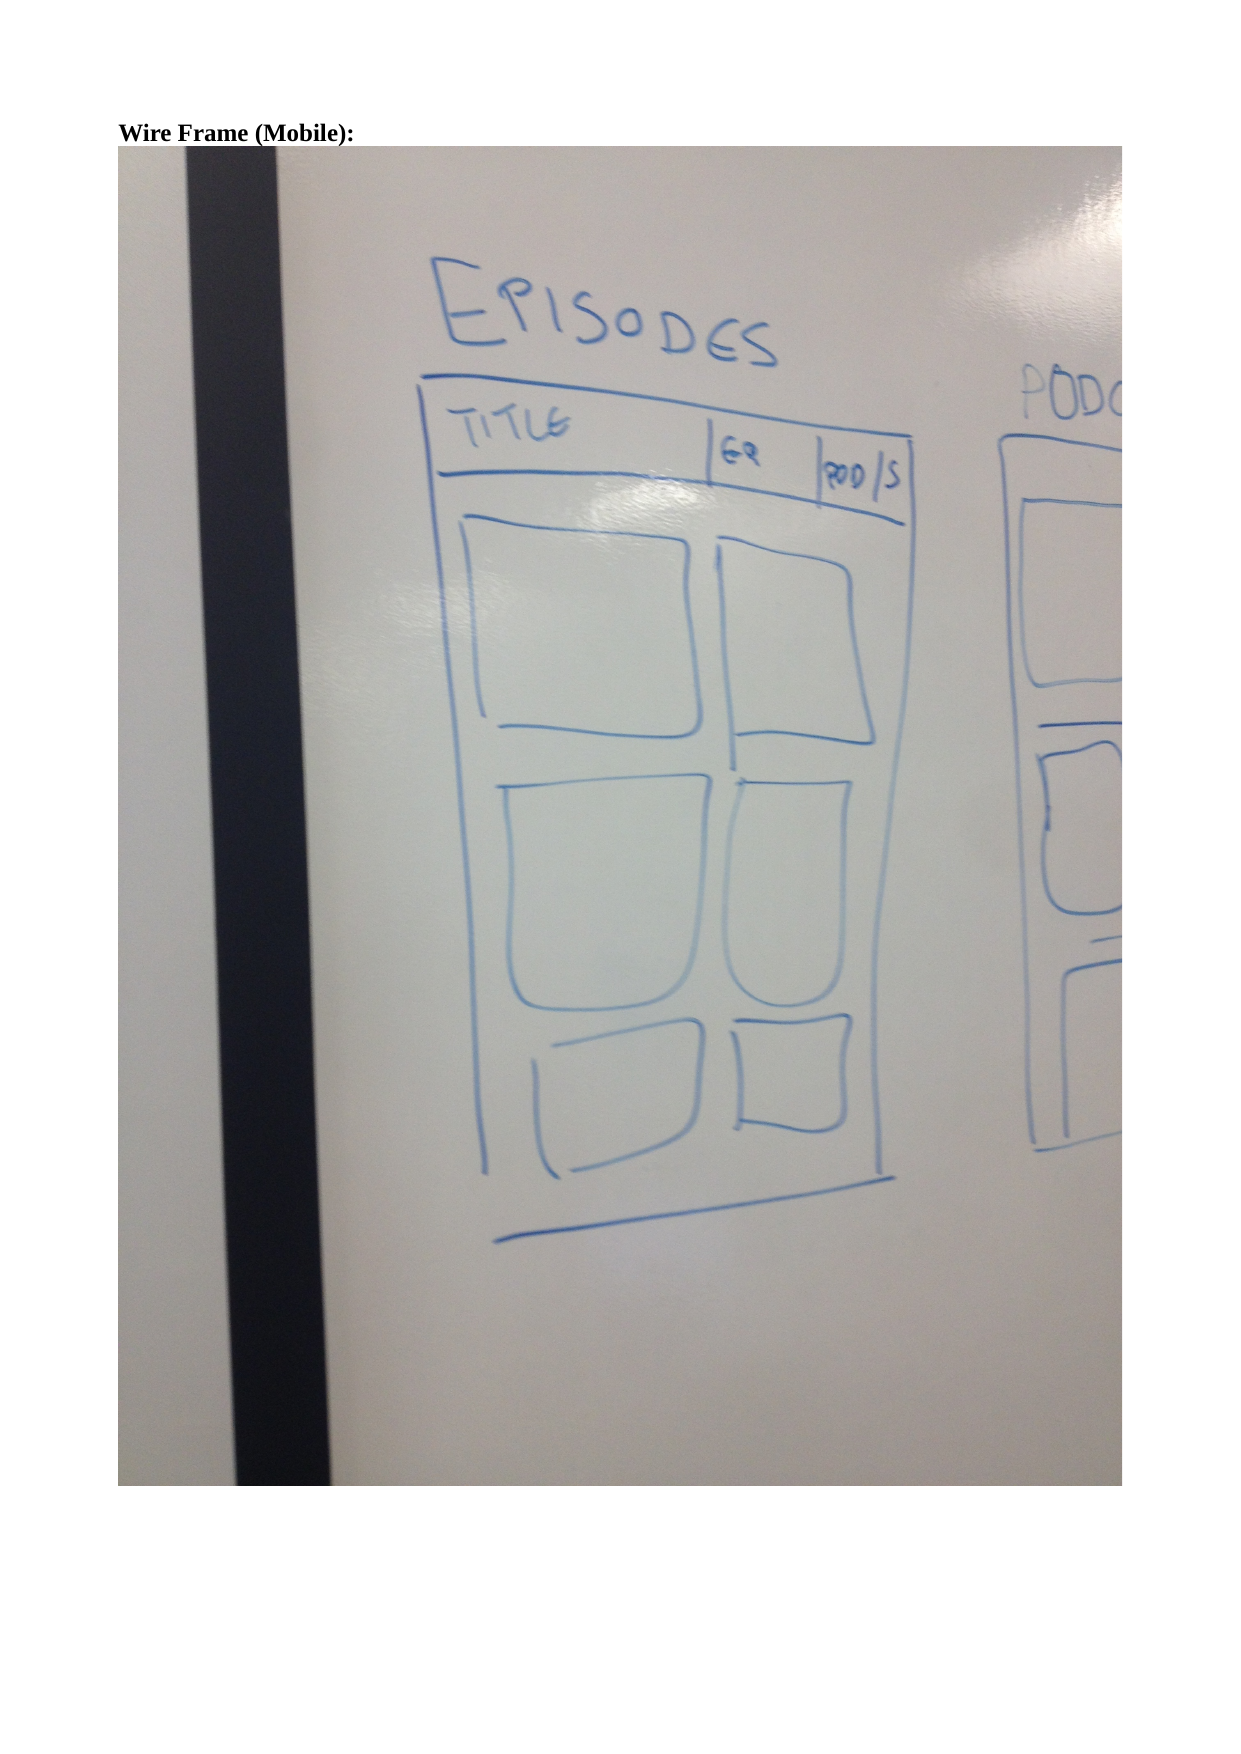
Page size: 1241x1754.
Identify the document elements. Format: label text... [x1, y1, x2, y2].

text Wire Frame (Mobile): [118, 118, 1122, 146]
picture [118, 146, 1123, 1486]
